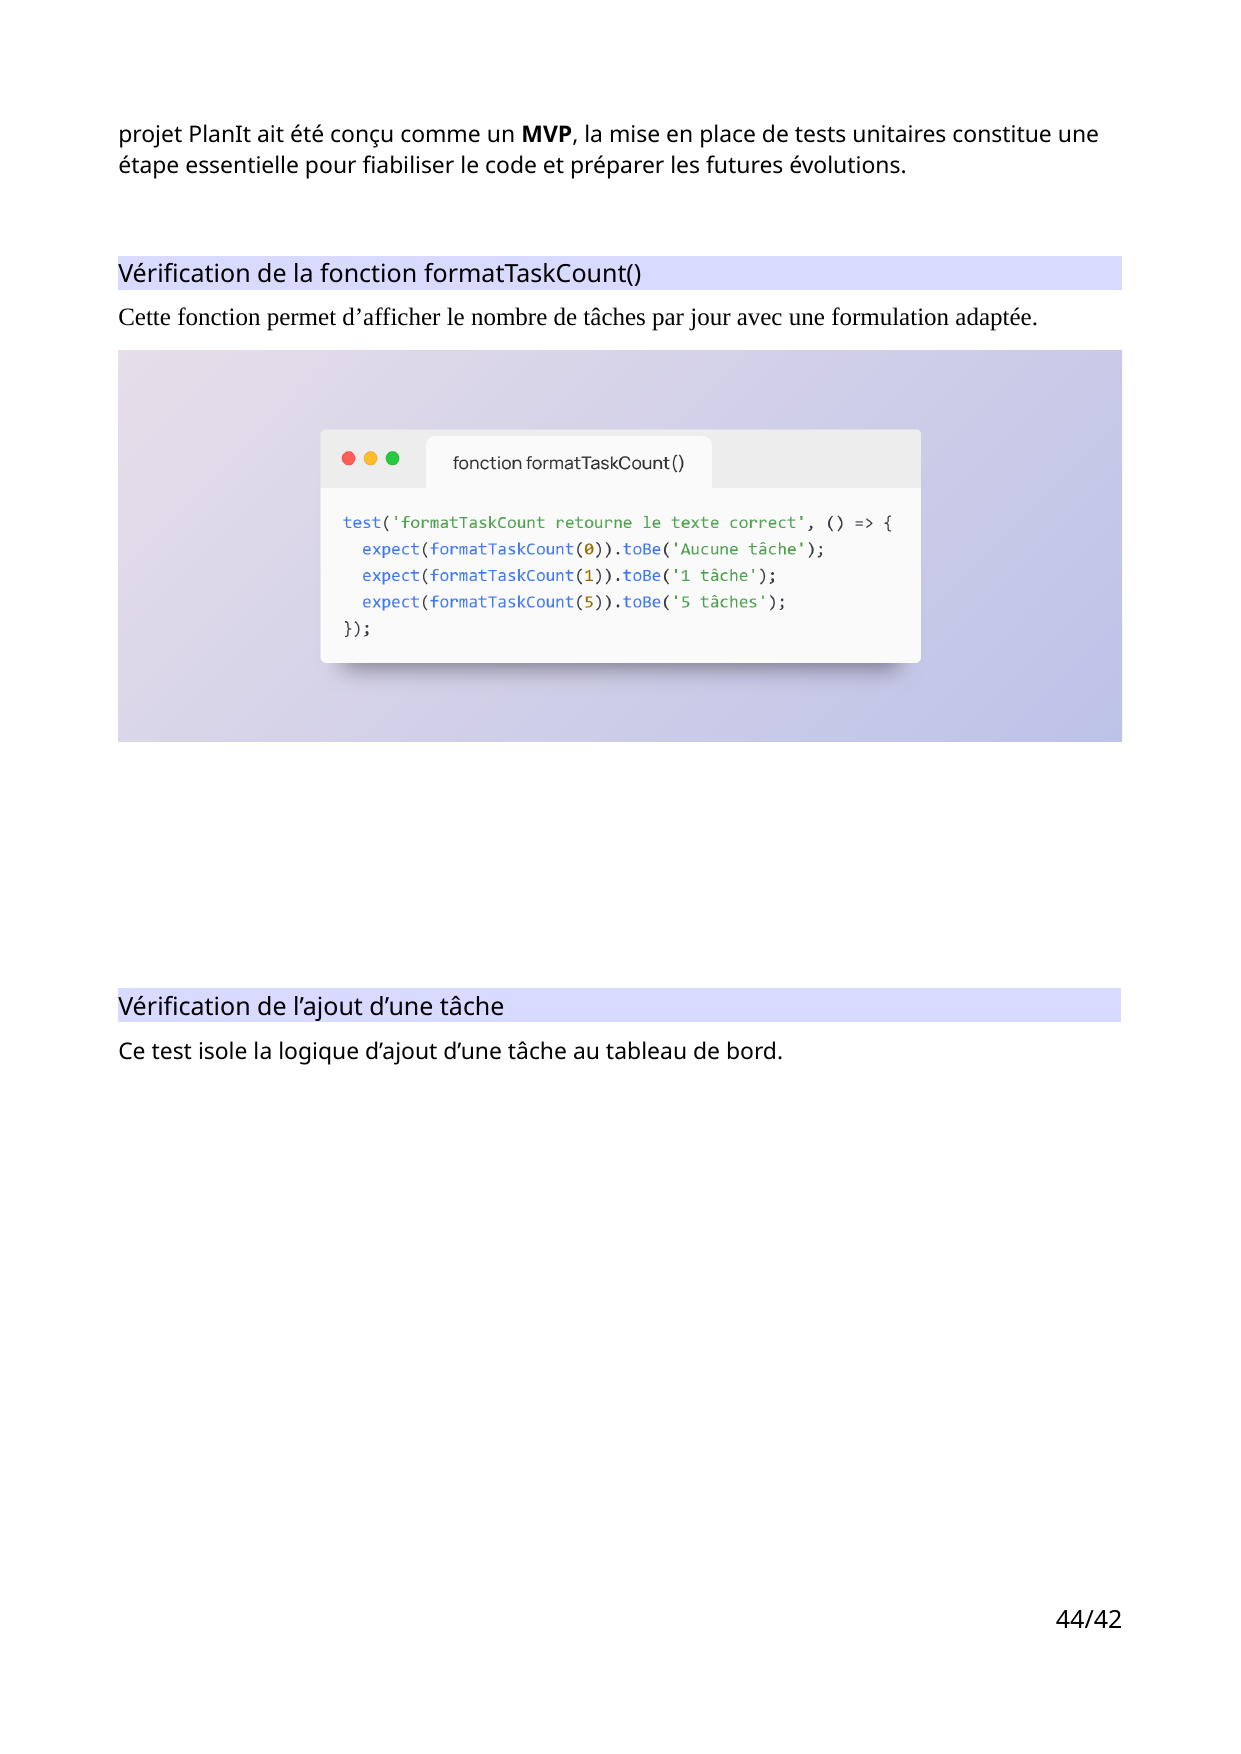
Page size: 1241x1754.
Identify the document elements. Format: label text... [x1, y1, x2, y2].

text projet PlanIt ait été conçu comme un MVP, la mise en place de tests unitaires constitue une étape essentielle pour fiabiliser le code et préparer les futures évolutions. [118, 118, 1122, 181]
text Cette fonction permet d’afficher le nombre de tâches par jour avec une formulation adaptée. [118, 302, 1122, 331]
picture [118, 350, 1123, 742]
subtitle Vérification de l’ajout d’une tâche [118, 988, 1122, 1022]
text Ce test isole la logique d’ajout d’une tâche au tableau de bord. [118, 1035, 1122, 1066]
subtitle Vérification de la fonction formatTaskCount() [118, 256, 1122, 290]
